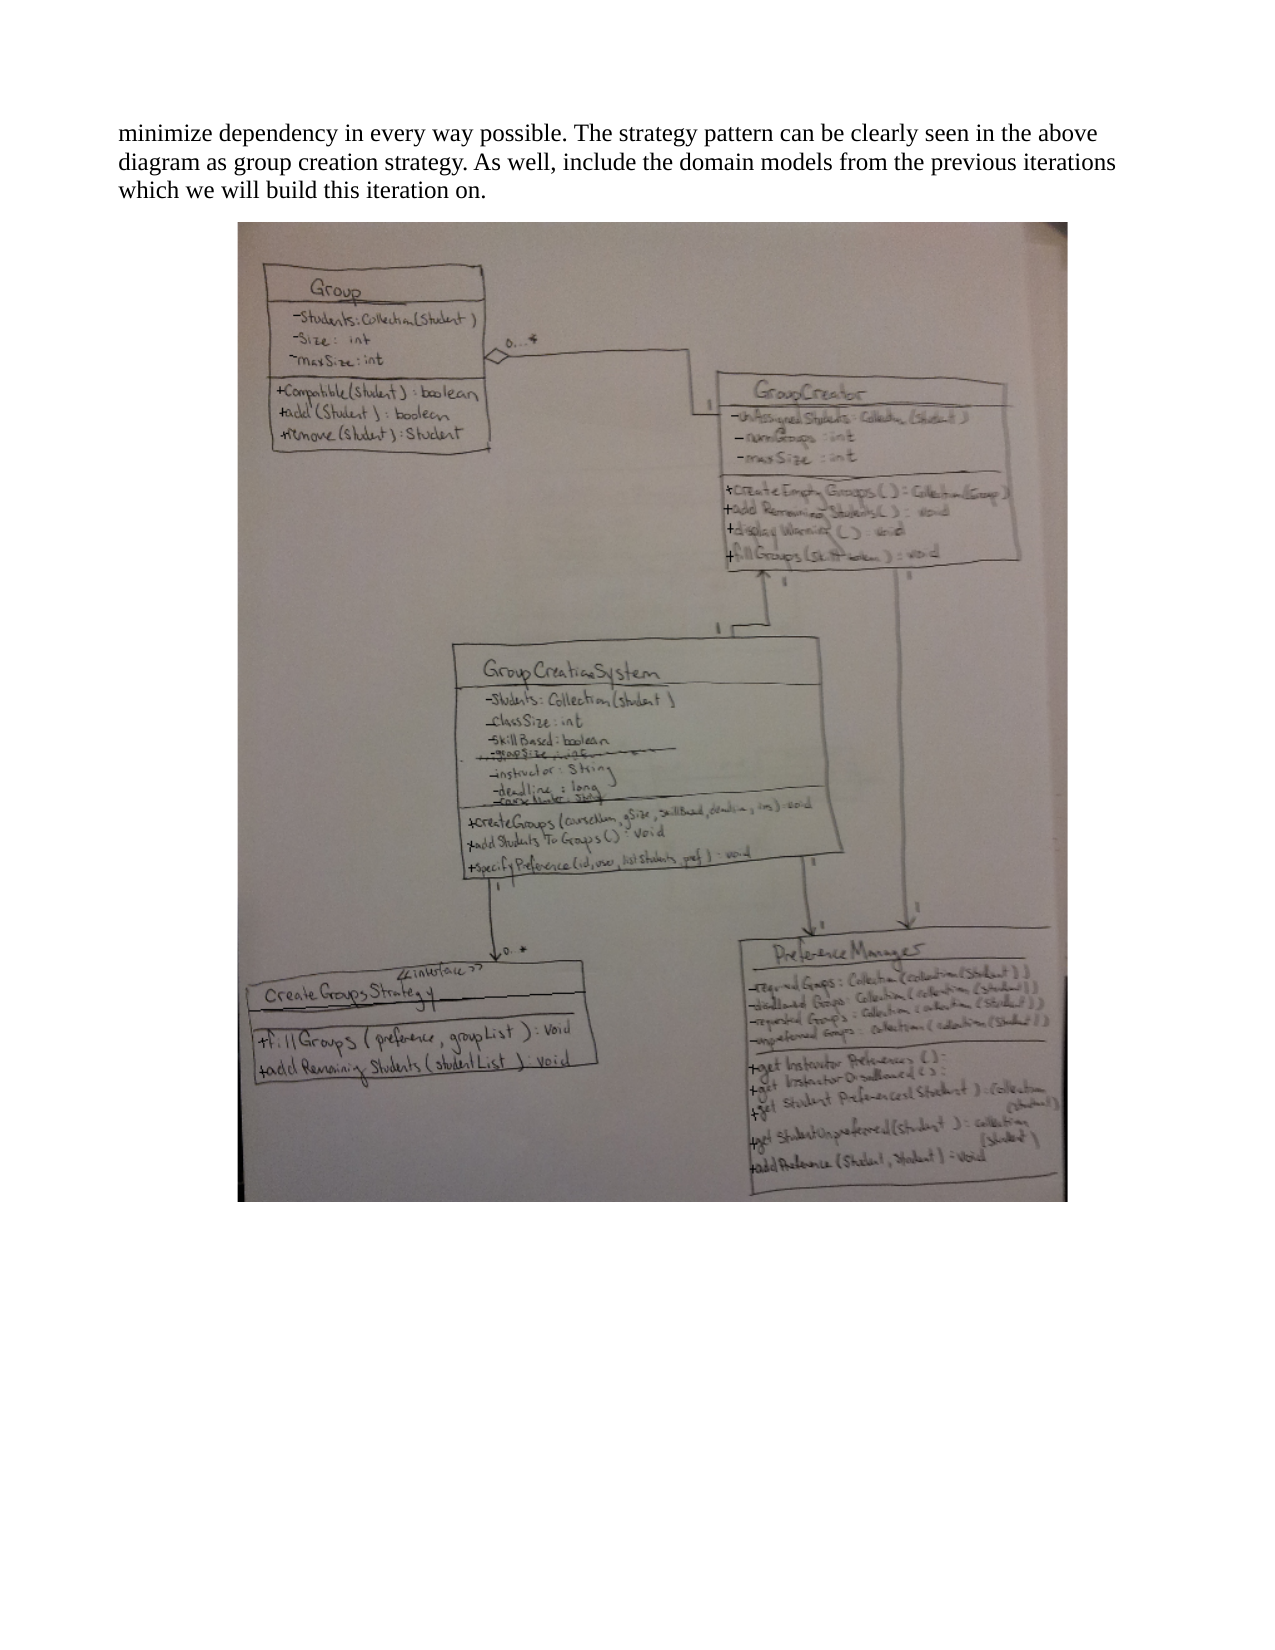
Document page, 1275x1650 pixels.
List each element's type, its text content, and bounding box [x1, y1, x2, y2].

text minimize dependency in every way possible. The strategy pattern can be clearly seen in the above diagram as group creation strategy. As well, include the domain models from the previous iterations which we will build this iteration on. [118, 118, 1157, 204]
